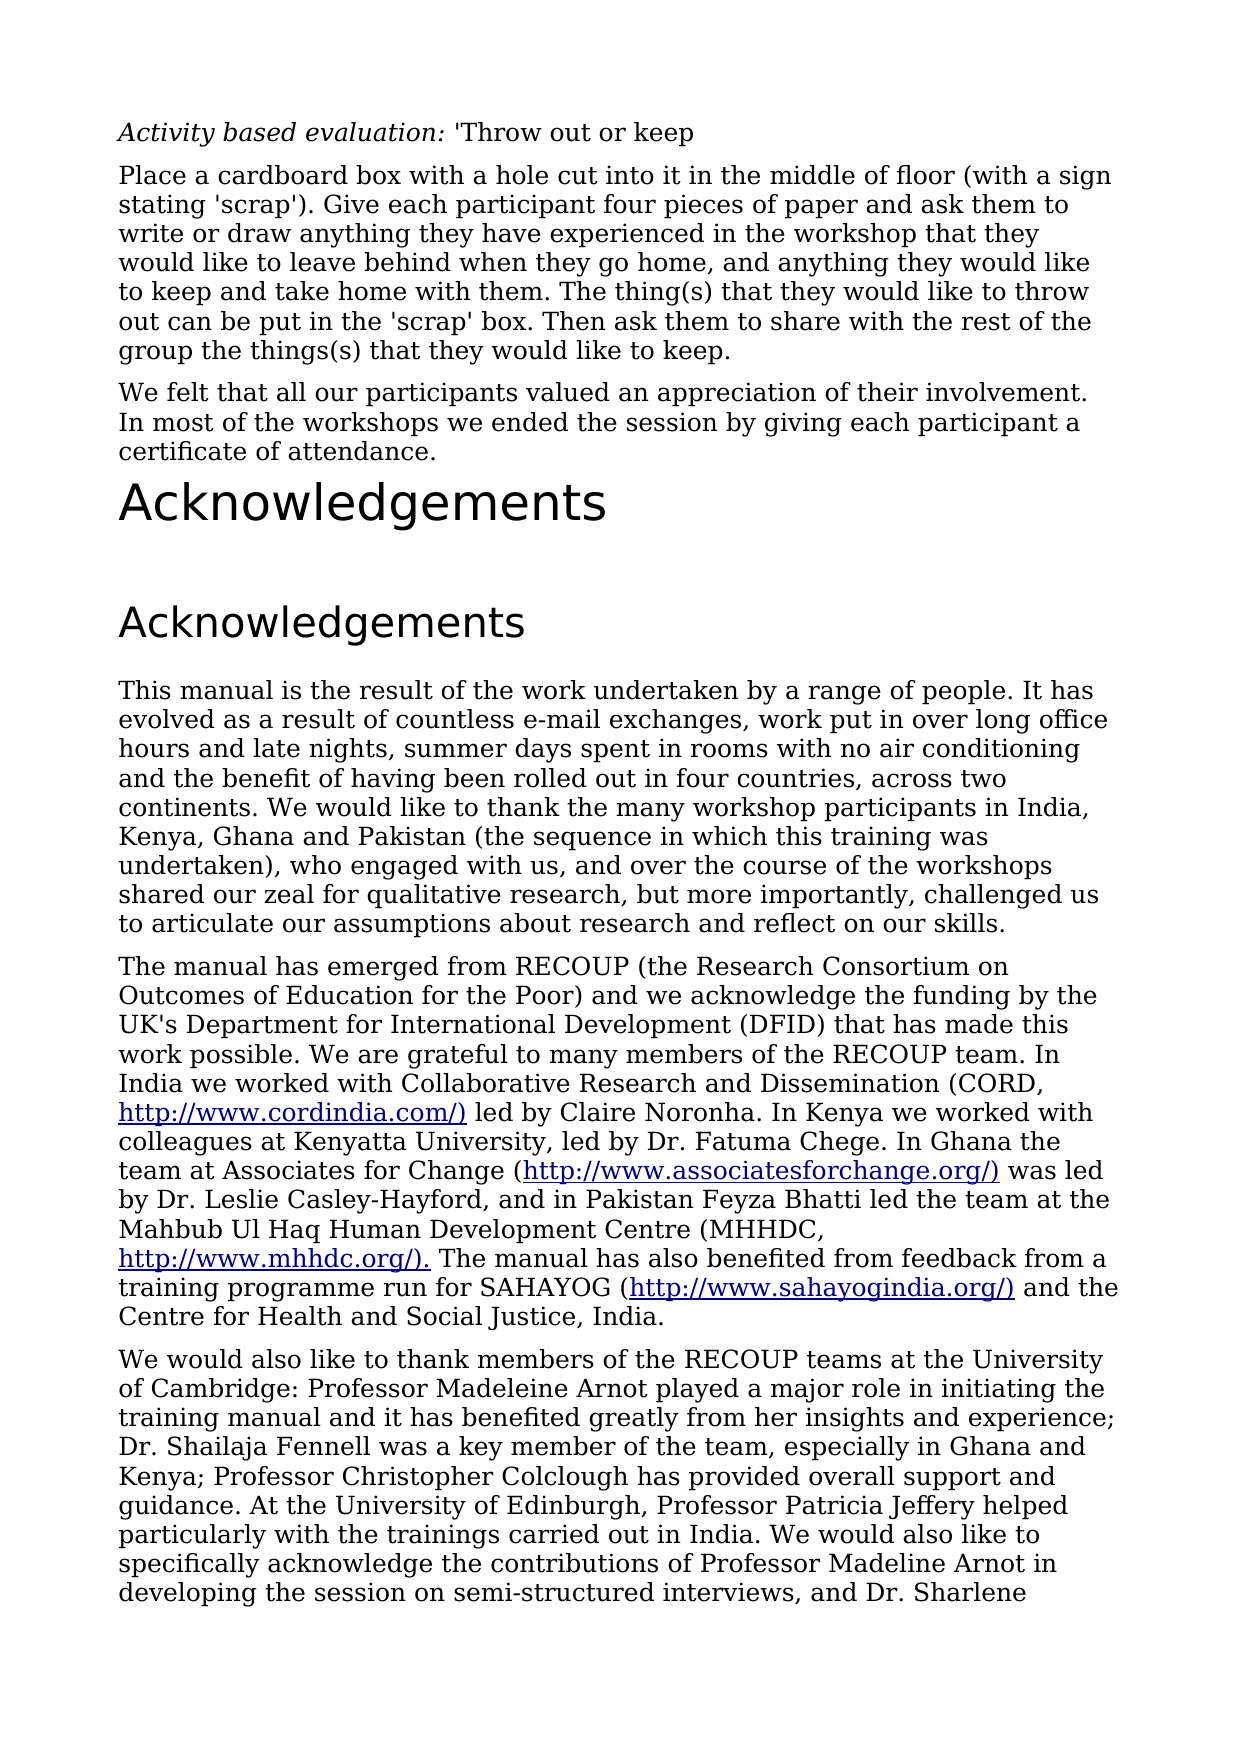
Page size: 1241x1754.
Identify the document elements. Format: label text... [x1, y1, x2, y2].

text This manual is the result of the work undertaken by a range of people. It has evolved as a result of countless e-mail exchanges, work put in over long office hours and late nights, summer days spent in rooms with no air conditioning and the benefit of having been rolled out in four countries, across two continents. We would like to thank the many workshop participants in India, Kenya, Ghana and Pakistan (the sequence in which this training was undertaken), who engaged with us, and over the course of the workshops shared our zeal for qualitative research, but more importantly, challenged us to articulate our assumptions about research and reflect on our skills. [118, 676, 1122, 939]
text We felt that all our participants valued an appreciation of their involvement. In most of the workshops we ended the session by giving each participant a certificate of attendance. [118, 378, 1122, 466]
text The manual has emerged from RECOUP (the Research Consortium on Outcomes of Education for the Poor) and we acknowledge the funding by the UK's Department for International Development (DFID) that has made this work possible. We are grateful to many members of the RECOUP team. In India we worked with Collaborative Research and Dissemination (CORD, http://www.cordindia.com/) led by Claire Noronha. In Kenya we worked with colleagues at Kenyatta University, led by Dr. Fatuma Chege. In Ghana the team at Associates for Change (http://www.associatesforchange.org/) was led by Dr. Leslie Casley-Hayford, and in Pakistan Feyza Bhatti led the team at the Mahbub Ul Haq Human Development Centre (MHHDC, http://www.mhhdc.org/). The manual has also benefited from feedback from a training programme run for SAHAYOG (http://www.sahayogindia.org/) and the Centre for Health and Social Justice, India. [118, 952, 1122, 1332]
subtitle Acknowledgements [118, 473, 1122, 532]
subtitle Acknowledgements [118, 599, 1122, 648]
text We would also like to thank members of the RECOUP teams at the University of Cambridge: Professor Madeleine Arnot played a major role in initiating the training manual and it has benefited greatly from her insights and experience; Dr. Shailaja Fennell was a key member of the team, especially in Ghana and Kenya; Professor Christopher Colclough has provided overall support and guidance. At the University of Edinburgh, Professor Patricia Jeffery helped particularly with the trainings carried out in India. We would also like to specifically acknowledge the contributions of Professor Madeline Arnot in developing the session on semi-structured interviews, and Dr. Sharlene [118, 1345, 1122, 1608]
text Place a cardboard box with a hole cut into it in the middle of floor (with a sign stating 'scrap'). Give each participant four pieces of paper and ask them to write or draw anything they have experienced in the workshop that they would like to leave behind when they go home, and anything they would like to keep and take home with them. The thing(s) that they would like to throw out can be put in the 'scrap' box. Then ask them to share with the rest of the group the things(s) that they would like to keep. [118, 161, 1122, 365]
text Activity based evaluation: 'Throw out or keep [118, 118, 1122, 147]
